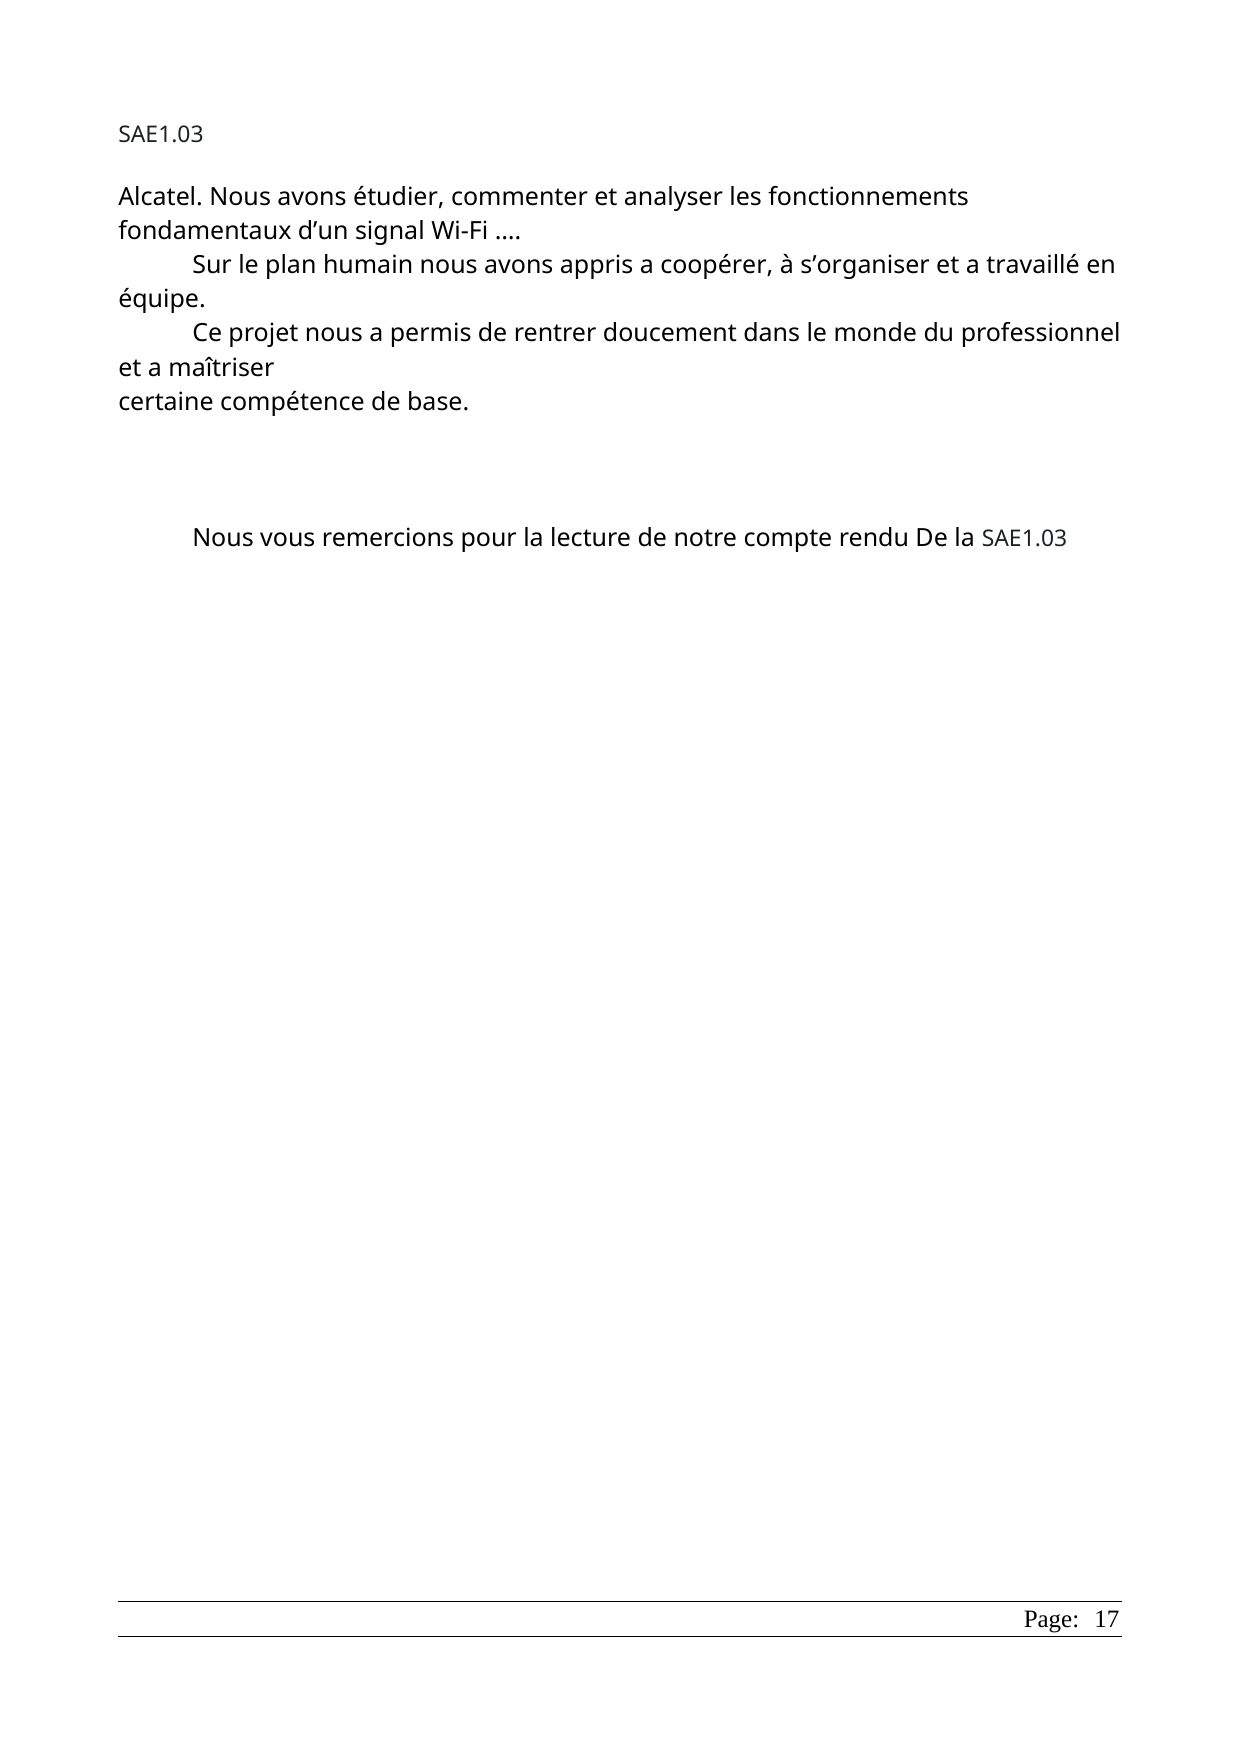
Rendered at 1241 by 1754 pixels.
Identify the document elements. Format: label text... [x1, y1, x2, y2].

text Alcatel. Nous avons étudier, commenter et analyser les fonctionnements fondamentaux d’un signal Wi-Fi …. [118, 179, 1122, 247]
text certaine compétence de base. [118, 383, 1122, 417]
text Sur le plan humain nous avons appris a coopérer, à s’organiser et a travaillé en équipe. [118, 247, 1122, 315]
text Nous vous remercions pour la lecture de notre compte rendu De la SAE1.03 [118, 519, 1122, 553]
text Ce projet nous a permis de rentrer doucement dans le monde du professionnel et a maîtriser [118, 315, 1122, 383]
